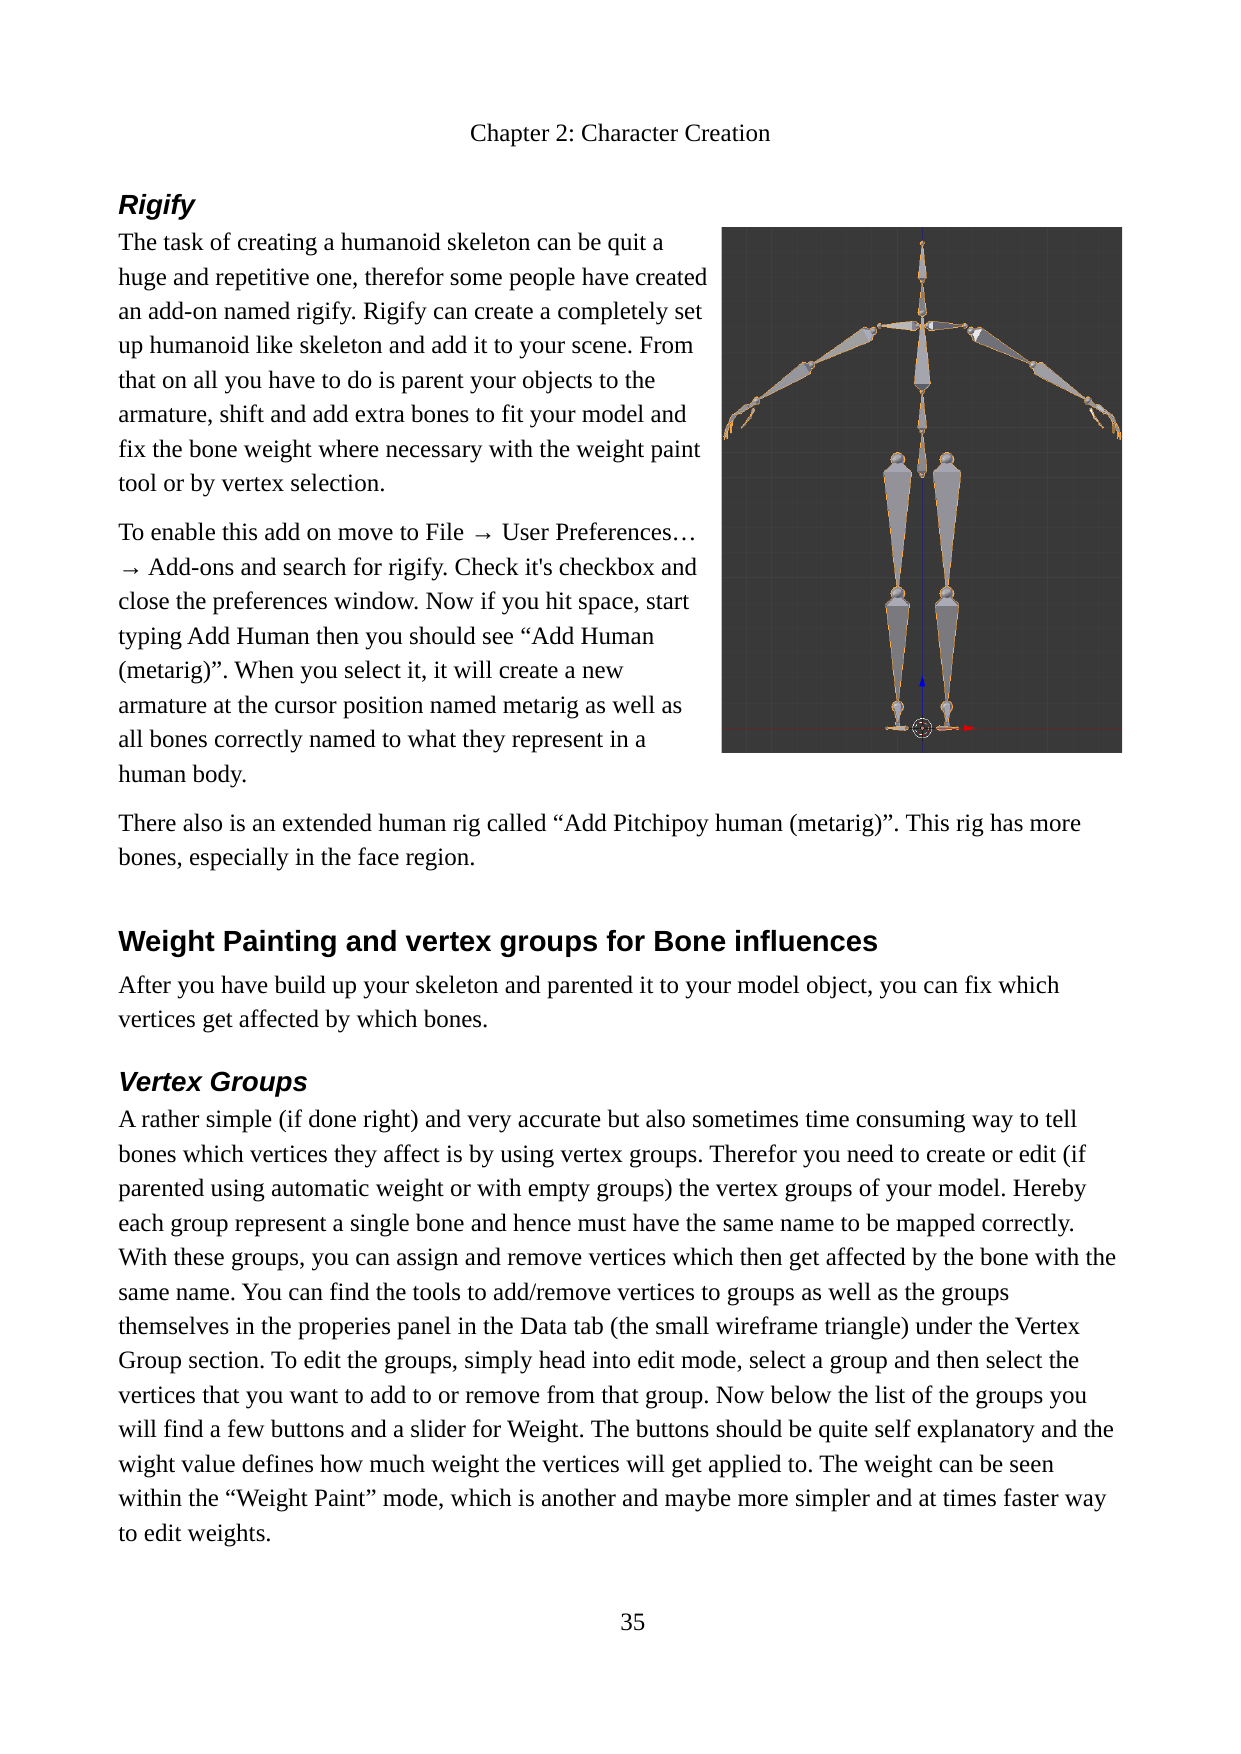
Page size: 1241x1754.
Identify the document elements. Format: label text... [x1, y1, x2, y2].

subtitle Rigify [118, 189, 1122, 221]
text There also is an extended human rig called “Add Pitchipoy human (metarig)”. This rig has more bones, especially in the face region. [118, 808, 1122, 871]
text After you have build up your skeleton and parented it to your model object, you can fix which vertices get affected by which bones. [118, 970, 1122, 1033]
text To enable this add on move to File → User Preferences… → Add-ons and search for rigify. Check it's checkbox and close the preferences window. Now if you hit space, start typing Add Human then you should see “Add Human (metarig)”. When you select it, it will create a new armature at the cursor position named metarig as well as all bones correctly named to what they represent in a human body. [118, 517, 1122, 788]
text The task of creating a humanoid skeleton can be quit a huge and repetitive one, therefor some people have created an add-on named rigify. Rigify can create a completely set up humanoid like skeleton and add it to your scene. From that on all you have to do is parent your objects to the armature, shift and add extra bones to fit your model and fix the bone weight where necessary with the weight paint tool or by vertex selection. [118, 227, 721, 497]
subtitle Weight Painting and vertex groups for Bone influences [118, 924, 1122, 957]
picture [721, 227, 1123, 753]
text A rather simple (if done right) and very accurate but also sometimes time consuming way to tell bones which vertices they affect is by using vertex groups. Therefor you need to create or edit (if parented using automatic weight or with empty groups) the vertex groups of your model. Hereby each group represent a single bone and hence must have the same name to be mapped correctly. With these groups, you can assign and remove vertices which then get affected by the bone with the same name. You can find the tools to add/remove vertices to groups as well as the groups themselves in the properies panel in the Data tab (the small wireframe triangle) under the Vertex Group section. To edit the groups, simply head into edit mode, select a group and then select the vertices that you want to add to or remove from that group. Now below the list of the groups you will find a few buttons and a slider for Weight. The buttons should be quite self explanatory and the wight value defines how much weight the vertices will get applied to. The weight can be seen within the “Weight Paint” mode, which is another and maybe more simpler and at times faster way to edit weights. [118, 1104, 1122, 1547]
subtitle Vertex Groups [118, 1066, 1122, 1098]
